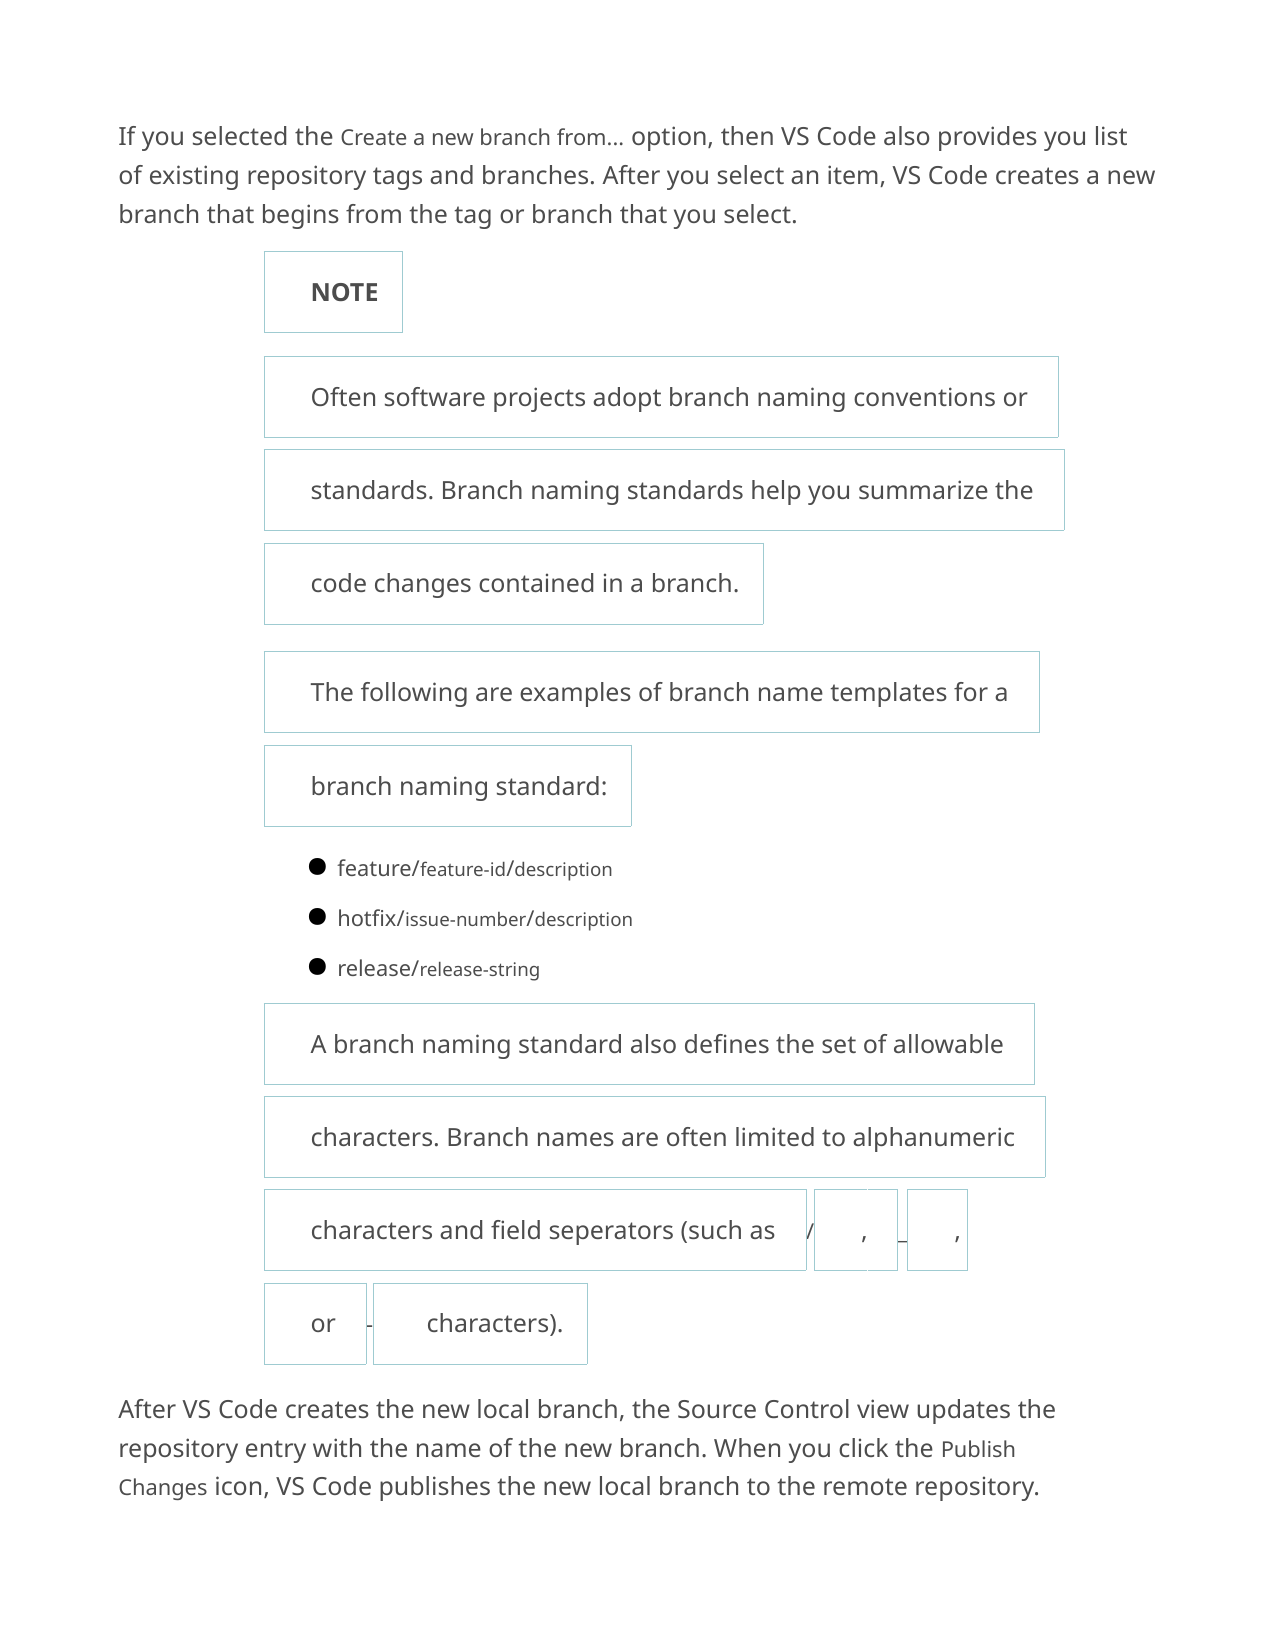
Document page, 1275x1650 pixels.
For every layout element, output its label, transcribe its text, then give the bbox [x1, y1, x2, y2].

text Often software projects adopt branch naming conventions or standards. Branch naming standards help you summarize the code changes contained in a branch. [263, 356, 1082, 624]
text The following are examples of branch name templates for a branch naming standard: [263, 651, 1082, 826]
list release/release-string [308, 953, 1082, 983]
subtitle [403, 251, 1082, 332]
text If you selected the Create a new branch from... option, then VS Code also provides you list of existing repository tags and branches. After you select an item, VS Code creates a new branch that begins from the tag or branch that you select. [118, 118, 1157, 231]
list hotfix/issue-number/description [308, 903, 1082, 933]
text After VS Code creates the new local branch, the Source Control view updates the repository entry with the name of the new branch. When you click the Publish Changes icon, VS Code publishes the new local branch to the remote repository. [118, 1391, 1157, 1503]
list feature/feature-id/description [308, 853, 1082, 883]
text A branch naming standard also defines the set of allowable characters. Branch names are often limited to alphanumeric characters and field seperators (such as /, _, or - characters). [263, 1003, 1082, 1364]
subtitle NOTE [265, 252, 402, 332]
